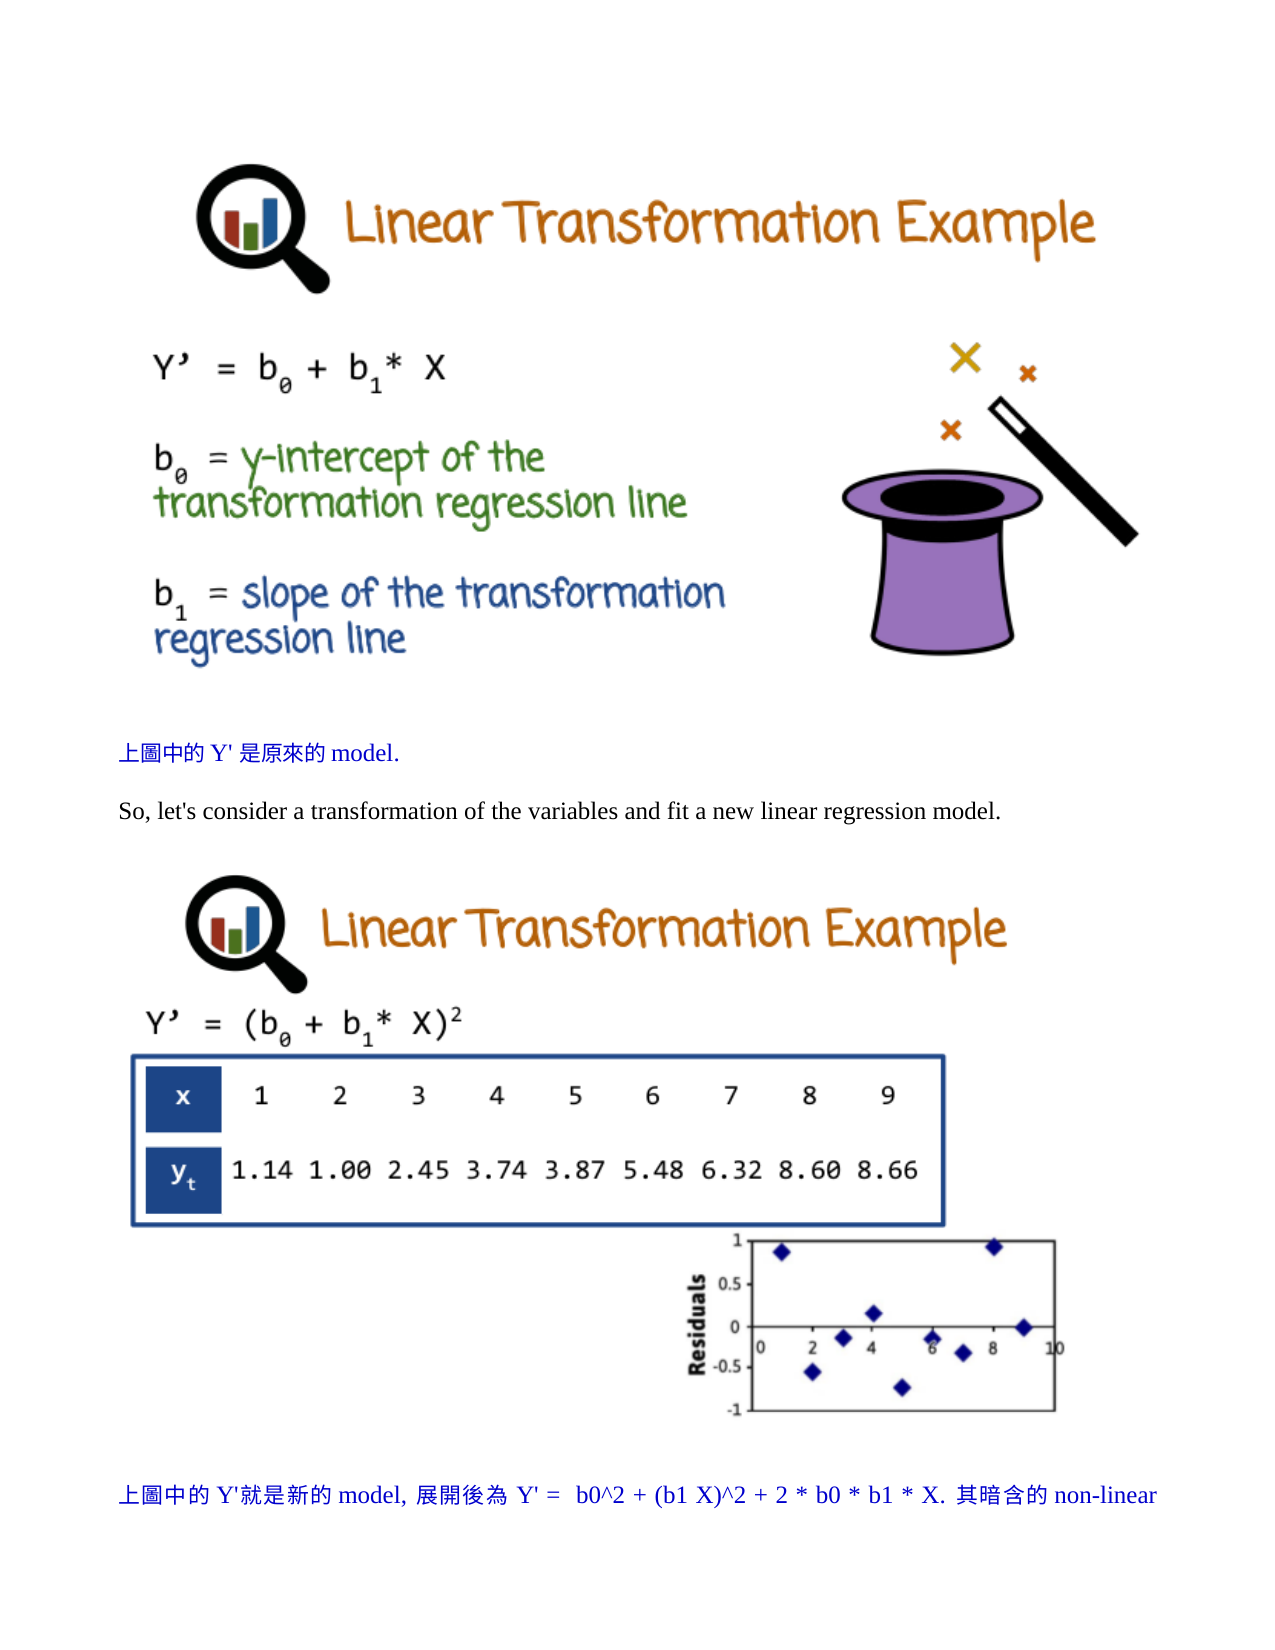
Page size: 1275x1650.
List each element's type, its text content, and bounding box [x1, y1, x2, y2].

text 上圖中的Y'就是新的model, 展開後為 Y' = b0^2 + (b1 X)^2 + 2 * b0 * b1 * X. 其暗含的non-linear [118, 1478, 1157, 1510]
text 上圖中的Y' 是原來的model. [118, 736, 1157, 767]
text So, let's consider a transformation of the variables and fit a new linear regression model. [118, 796, 1157, 825]
picture [118, 146, 1157, 707]
picture [118, 853, 1157, 1450]
